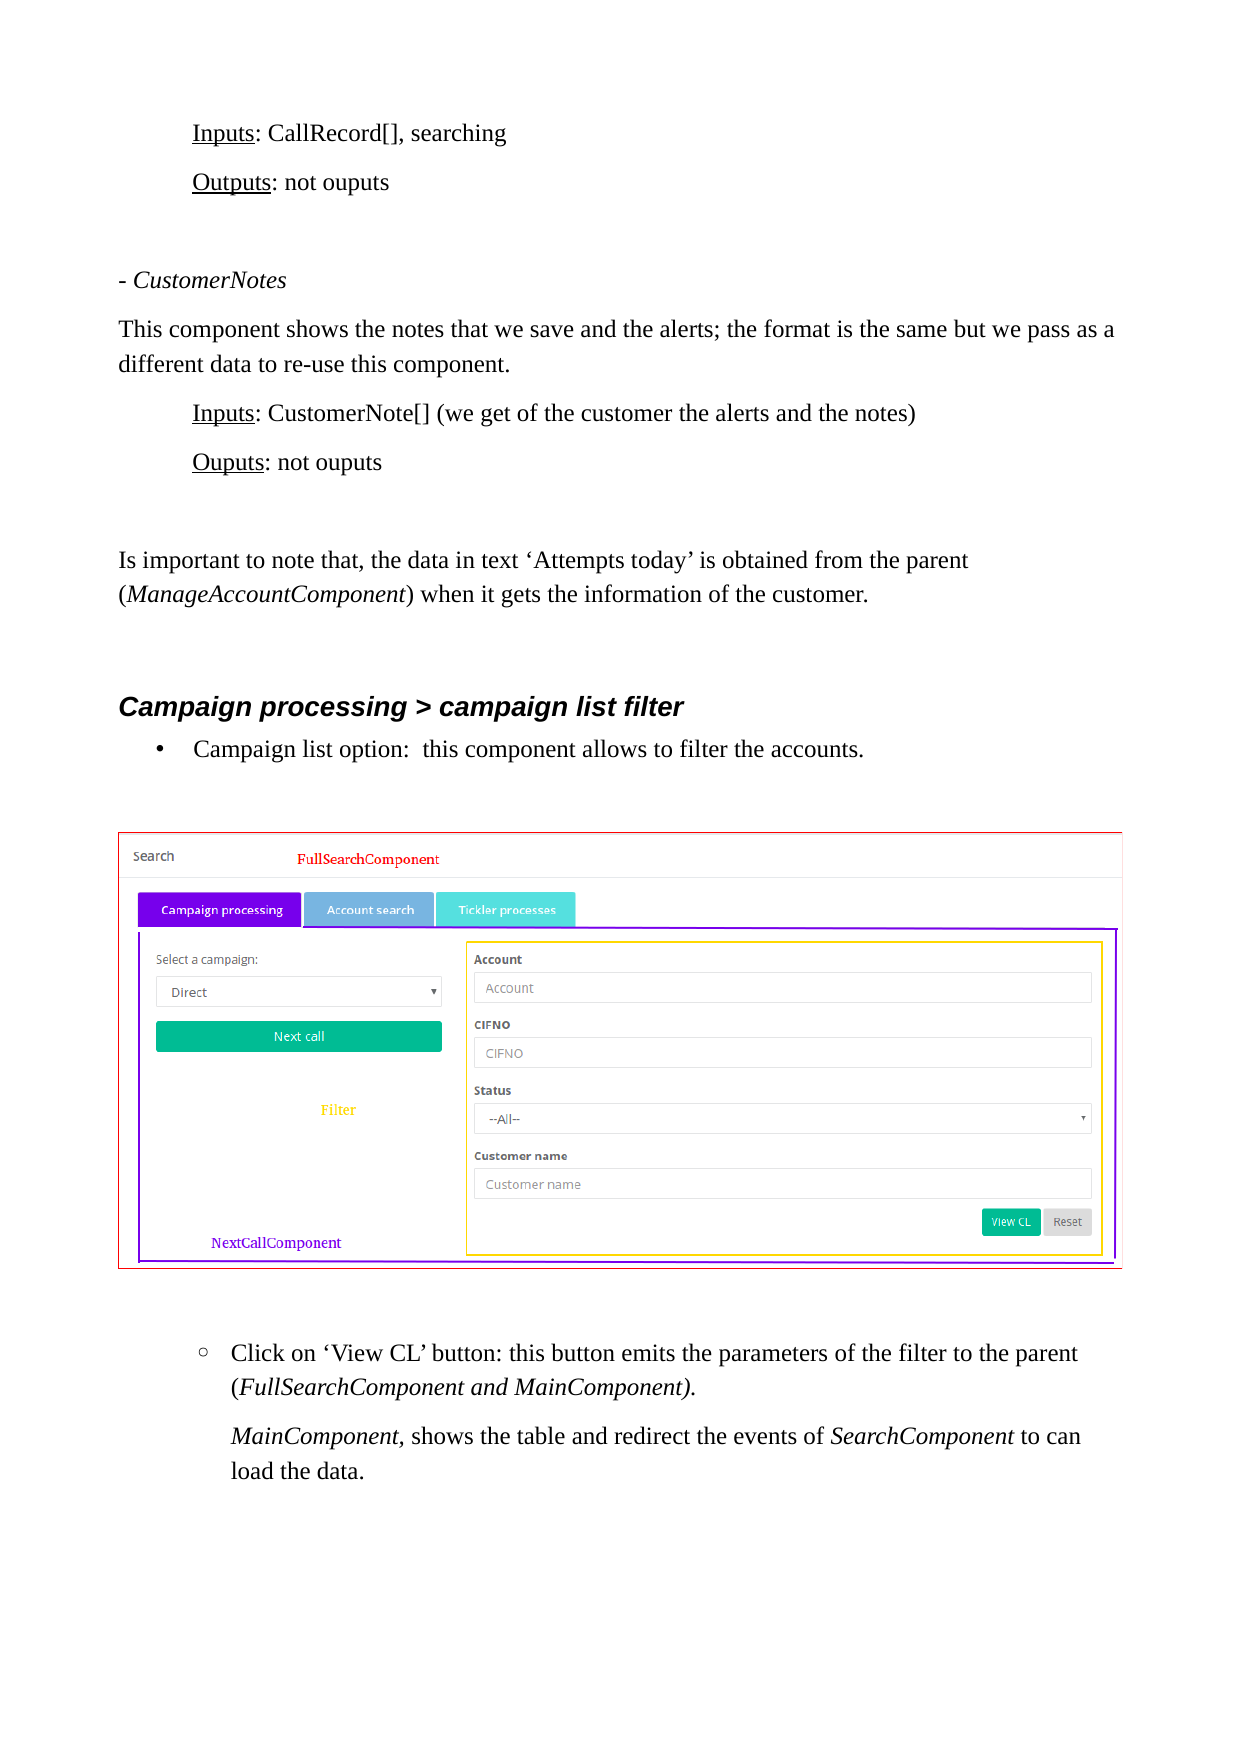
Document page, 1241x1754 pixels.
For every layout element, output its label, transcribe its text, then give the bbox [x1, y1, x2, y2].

text Inputs: CustomerNote[] (we get of the customer the alerts and the notes) [118, 398, 1122, 427]
text This component shows the notes that we save and the alerts; the format is the same but we pass as a different data to re-use this component. [118, 314, 1122, 378]
list MainComponent, shows the table and redirect the events of SearchComponent to can load the data. [193, 1421, 1122, 1484]
text Ouputs: not ouputs [118, 447, 1122, 476]
list Click on ‘View CL’ button: this button emits the parameters of the filter to the parent (FullSearchComponent and MainComponent). [193, 1338, 1122, 1401]
list Campaign list option: this component allows to filter the accounts. [156, 734, 1122, 763]
text Inputs: CallRecord[], searching [118, 118, 1122, 147]
subtitle Campaign processing > campaign list filter [118, 690, 1122, 722]
text Is important to note that, the data in text ‘Attempts today’ is obtained from the parent (ManageAccountComponent) when it gets the information of the customer. [118, 545, 1122, 608]
picture [118, 832, 1123, 1269]
text - CustomerNotes [118, 265, 1122, 294]
text Outputs: not ouputs [118, 167, 1122, 196]
